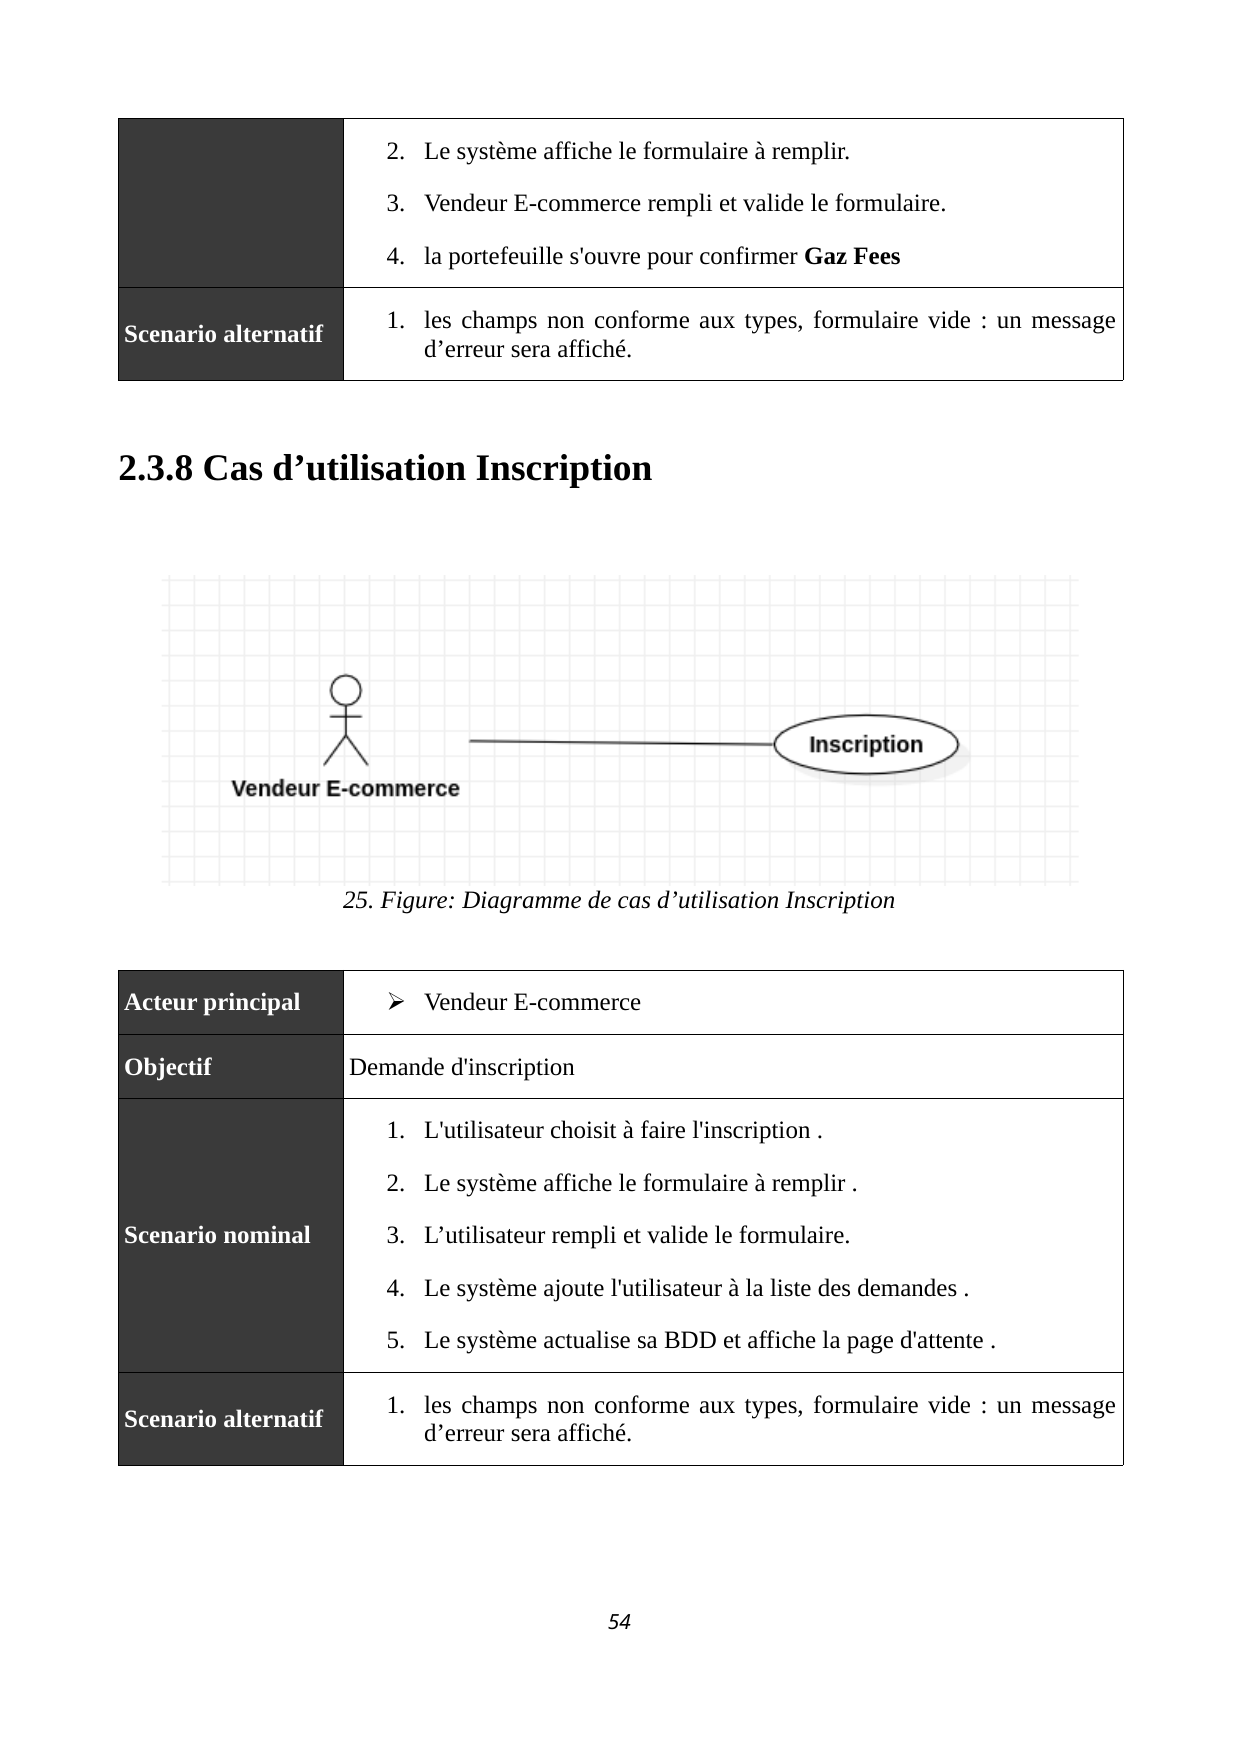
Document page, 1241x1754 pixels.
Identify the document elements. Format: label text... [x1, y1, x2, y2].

text 25. Figure: Diagramme de cas d’utilisation Inscription [162, 886, 1079, 914]
table_cell L'utilisateur choisit à faire l'inscription . Le système affiche le formulaire à remplir . L’utilisateur rempli et valide le formulaire. Le système ajoute l'utilisateur à la liste des demandes . Le système actualise sa BDD et affiche la page d'attente . [344, 1099, 1123, 1372]
table_cell Scenario nominal [119, 1099, 343, 1372]
table_cell Scenario alternatif [119, 1373, 343, 1465]
table_cell Demande d'inscription [344, 1035, 1123, 1098]
table_cell [119, 119, 343, 287]
subtitle 2.3.8 Cas d’utilisation Inscription [118, 446, 1122, 489]
picture [161, 575, 1079, 886]
table_header Vendeur E-commerce [344, 971, 1123, 1034]
table_cell Scenario alternatif [119, 288, 343, 380]
table_cell Vendeur E-commerce choisit d’envoyer des crypto-monnaie Le système affiche le formulaire à remplir. Vendeur E-commerce rempli et valide le formulaire. la portefeuille s'ouvre pour confirmer Gaz Fees [344, 119, 1123, 287]
table_cell Objectif [119, 1035, 343, 1098]
table_cell les champs non conforme aux types, formulaire vide : un message d’erreur sera affiché. [344, 288, 1123, 380]
table_cell les champs non conforme aux types, formulaire vide : un message d’erreur sera affiché. [344, 1373, 1123, 1465]
table_header Acteur principal [119, 971, 343, 1034]
